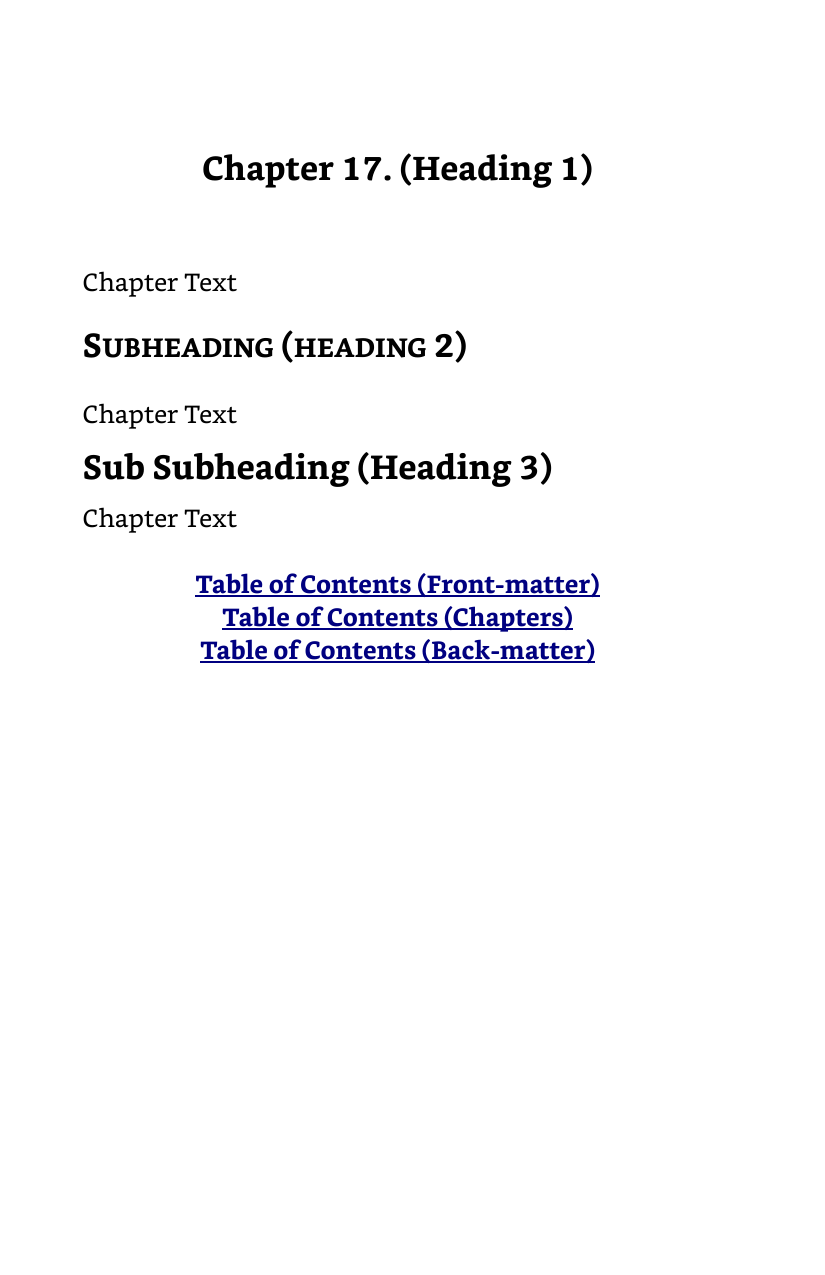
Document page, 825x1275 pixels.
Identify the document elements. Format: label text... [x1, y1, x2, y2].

text Chapter Text [82, 501, 712, 534]
text Table of Contents (Front-matter) [82, 567, 712, 600]
text Table of Contents (Back-matter) [82, 633, 712, 666]
subtitle Chapter 17. (Heading 1) [82, 146, 712, 189]
text Chapter Text [82, 264, 712, 297]
subtitle Sub Subheading (Heading 3) [82, 444, 712, 488]
text Table of Contents (Chapters) [82, 600, 712, 633]
subtitle Subheading (heading 2) [82, 322, 712, 366]
text Chapter Text [82, 397, 712, 429]
